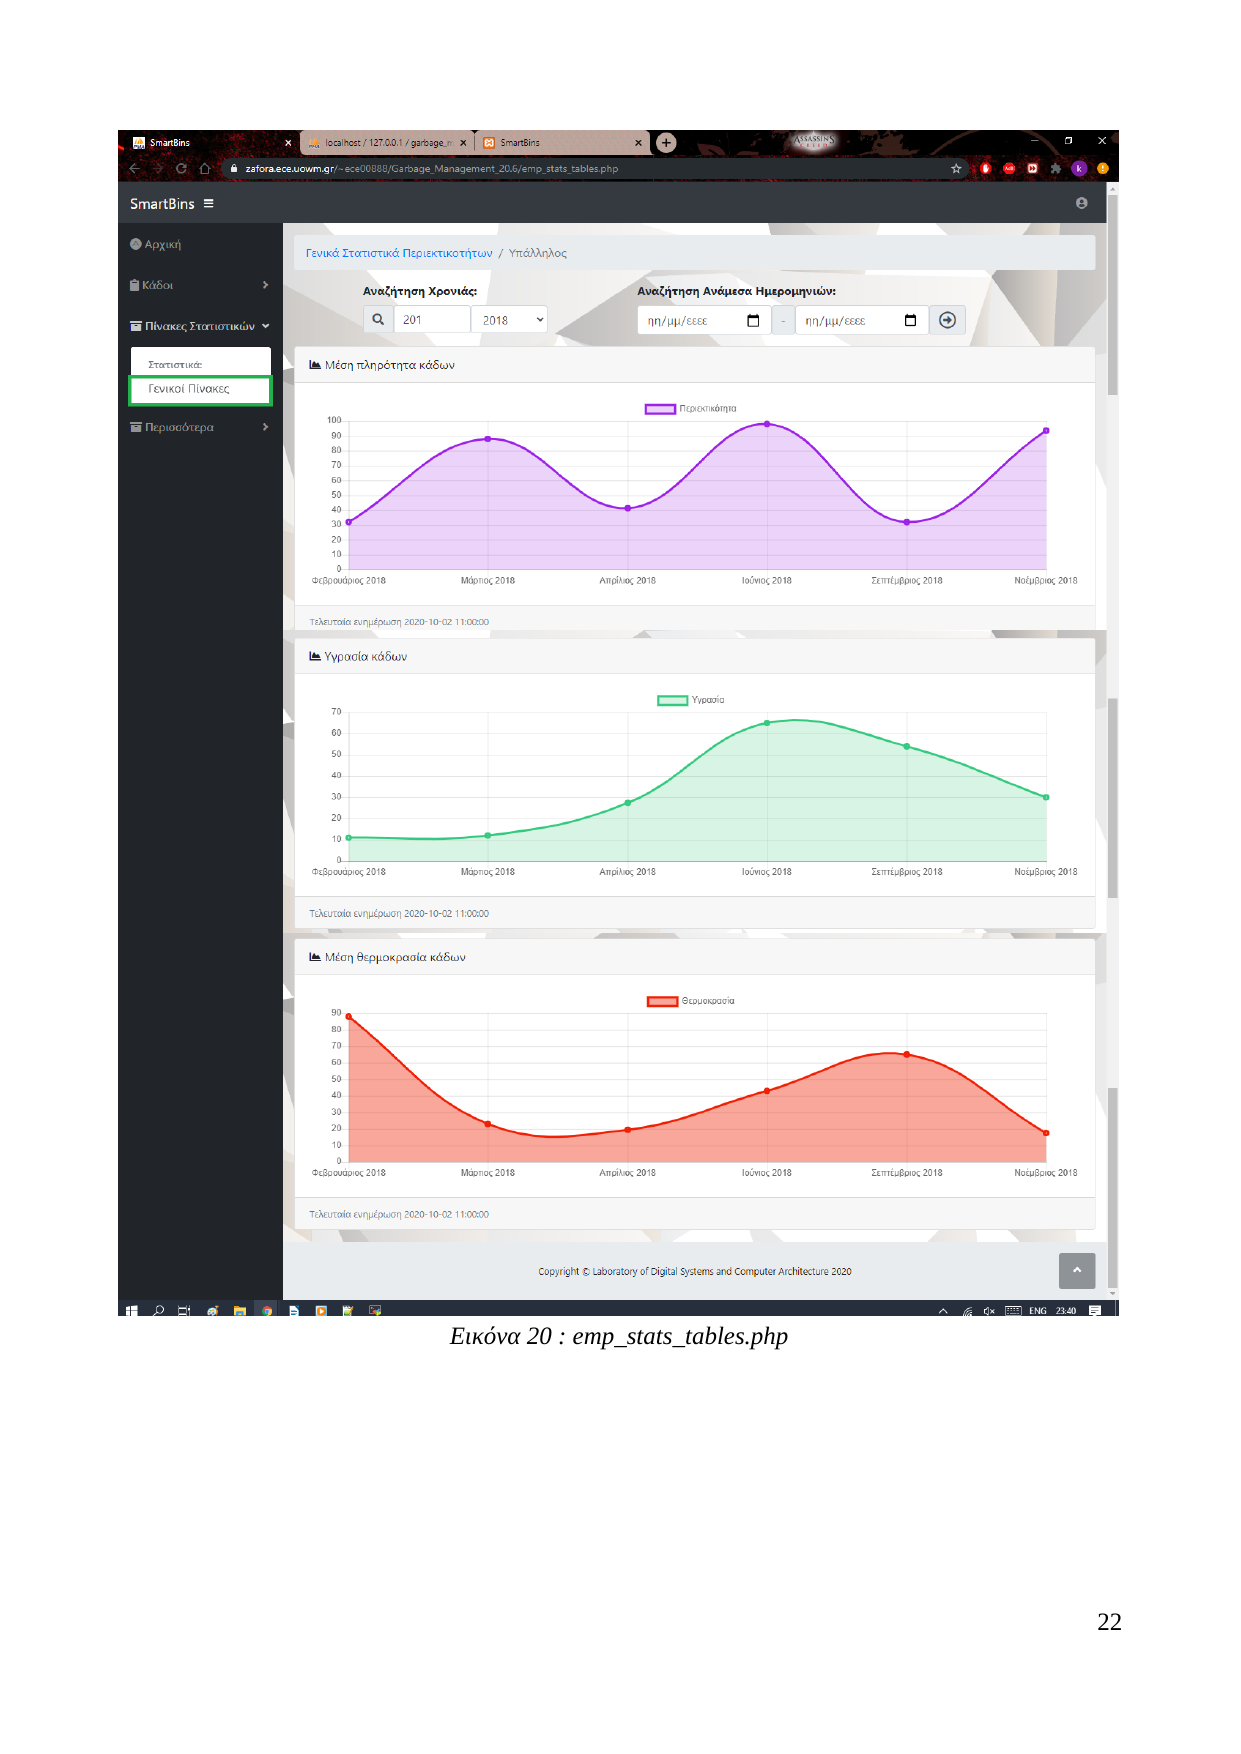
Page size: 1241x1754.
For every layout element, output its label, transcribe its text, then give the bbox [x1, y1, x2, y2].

text Εικόνα 20 : emp_stats_tables.php [118, 1316, 1122, 1350]
picture [118, 130, 1123, 1316]
